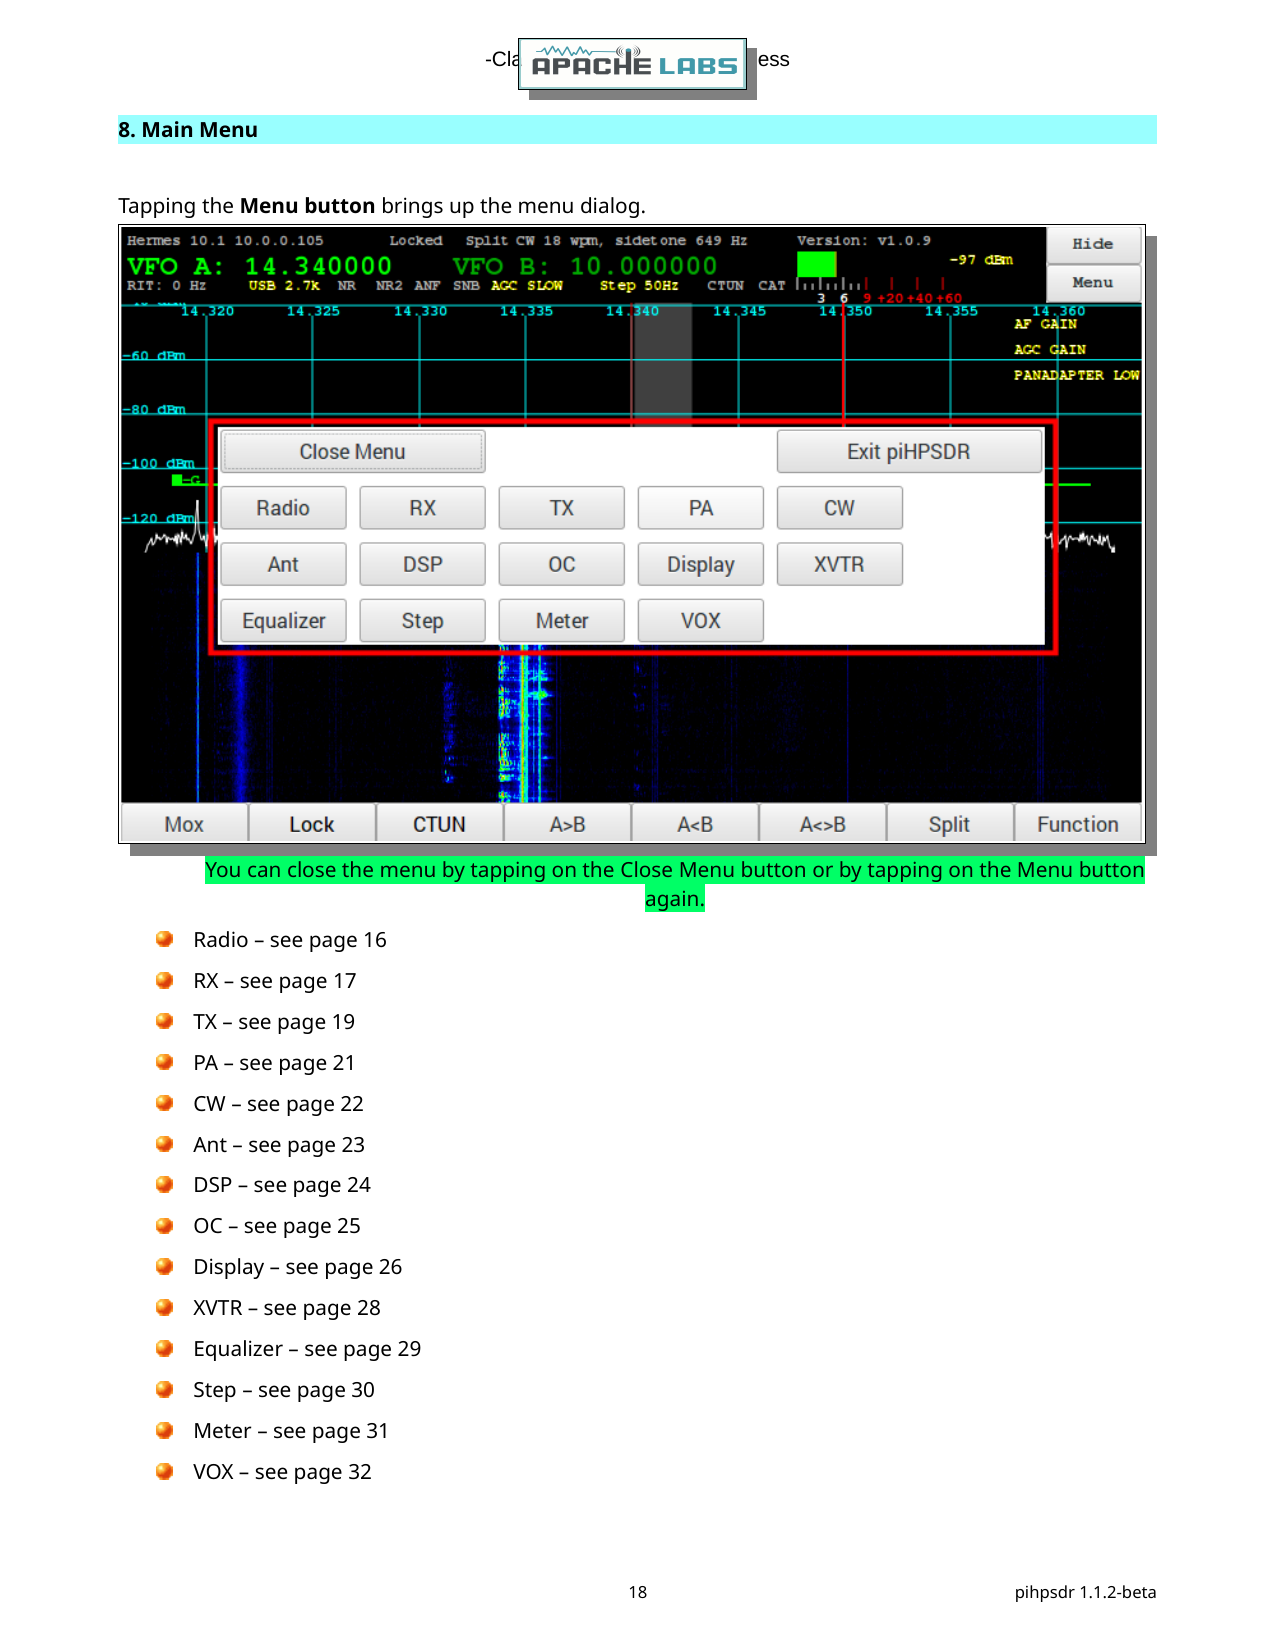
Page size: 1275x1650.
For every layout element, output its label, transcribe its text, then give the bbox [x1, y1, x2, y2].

list VOX – see page 32 [156, 1457, 1157, 1486]
list OC – see page 25 [156, 1212, 1157, 1240]
picture [156, 1095, 173, 1111]
picture [156, 1299, 173, 1316]
picture [156, 972, 173, 989]
list CW – see page 22 [156, 1089, 1157, 1117]
list RX – see page 17 [156, 966, 1157, 994]
picture [121, 227, 1142, 841]
picture [521, 40, 744, 87]
list DSP – see page 24 [156, 1171, 1157, 1199]
picture [156, 1463, 173, 1480]
list You can close the menu by tapping on the Close Menu button or by tapping on the Menu button again. [156, 856, 1157, 912]
list XVTR – see page 28 [156, 1293, 1157, 1322]
list Meter – see page 31 [156, 1416, 1157, 1445]
list PA – see page 21 [156, 1048, 1157, 1076]
picture [156, 1054, 173, 1070]
list Equalizer – see page 29 [156, 1334, 1157, 1363]
subtitle 8. Main Menu [258, 115, 1157, 144]
picture [156, 1136, 173, 1152]
list Step – see page 30 [156, 1375, 1157, 1404]
list Ant – see page 23 [156, 1130, 1157, 1158]
picture [156, 1013, 173, 1029]
text Tapping the Menu button brings up the menu dialog. [118, 191, 1157, 219]
list TX – see page 19 [156, 1007, 1157, 1035]
list Display – see page 26 [156, 1252, 1157, 1281]
picture [156, 1176, 173, 1193]
picture [156, 1422, 173, 1439]
picture [156, 1381, 173, 1398]
picture [156, 1218, 173, 1234]
picture [156, 1340, 173, 1357]
picture [156, 931, 173, 947]
list Radio – see page 16 [156, 925, 1157, 953]
picture [156, 1258, 173, 1275]
